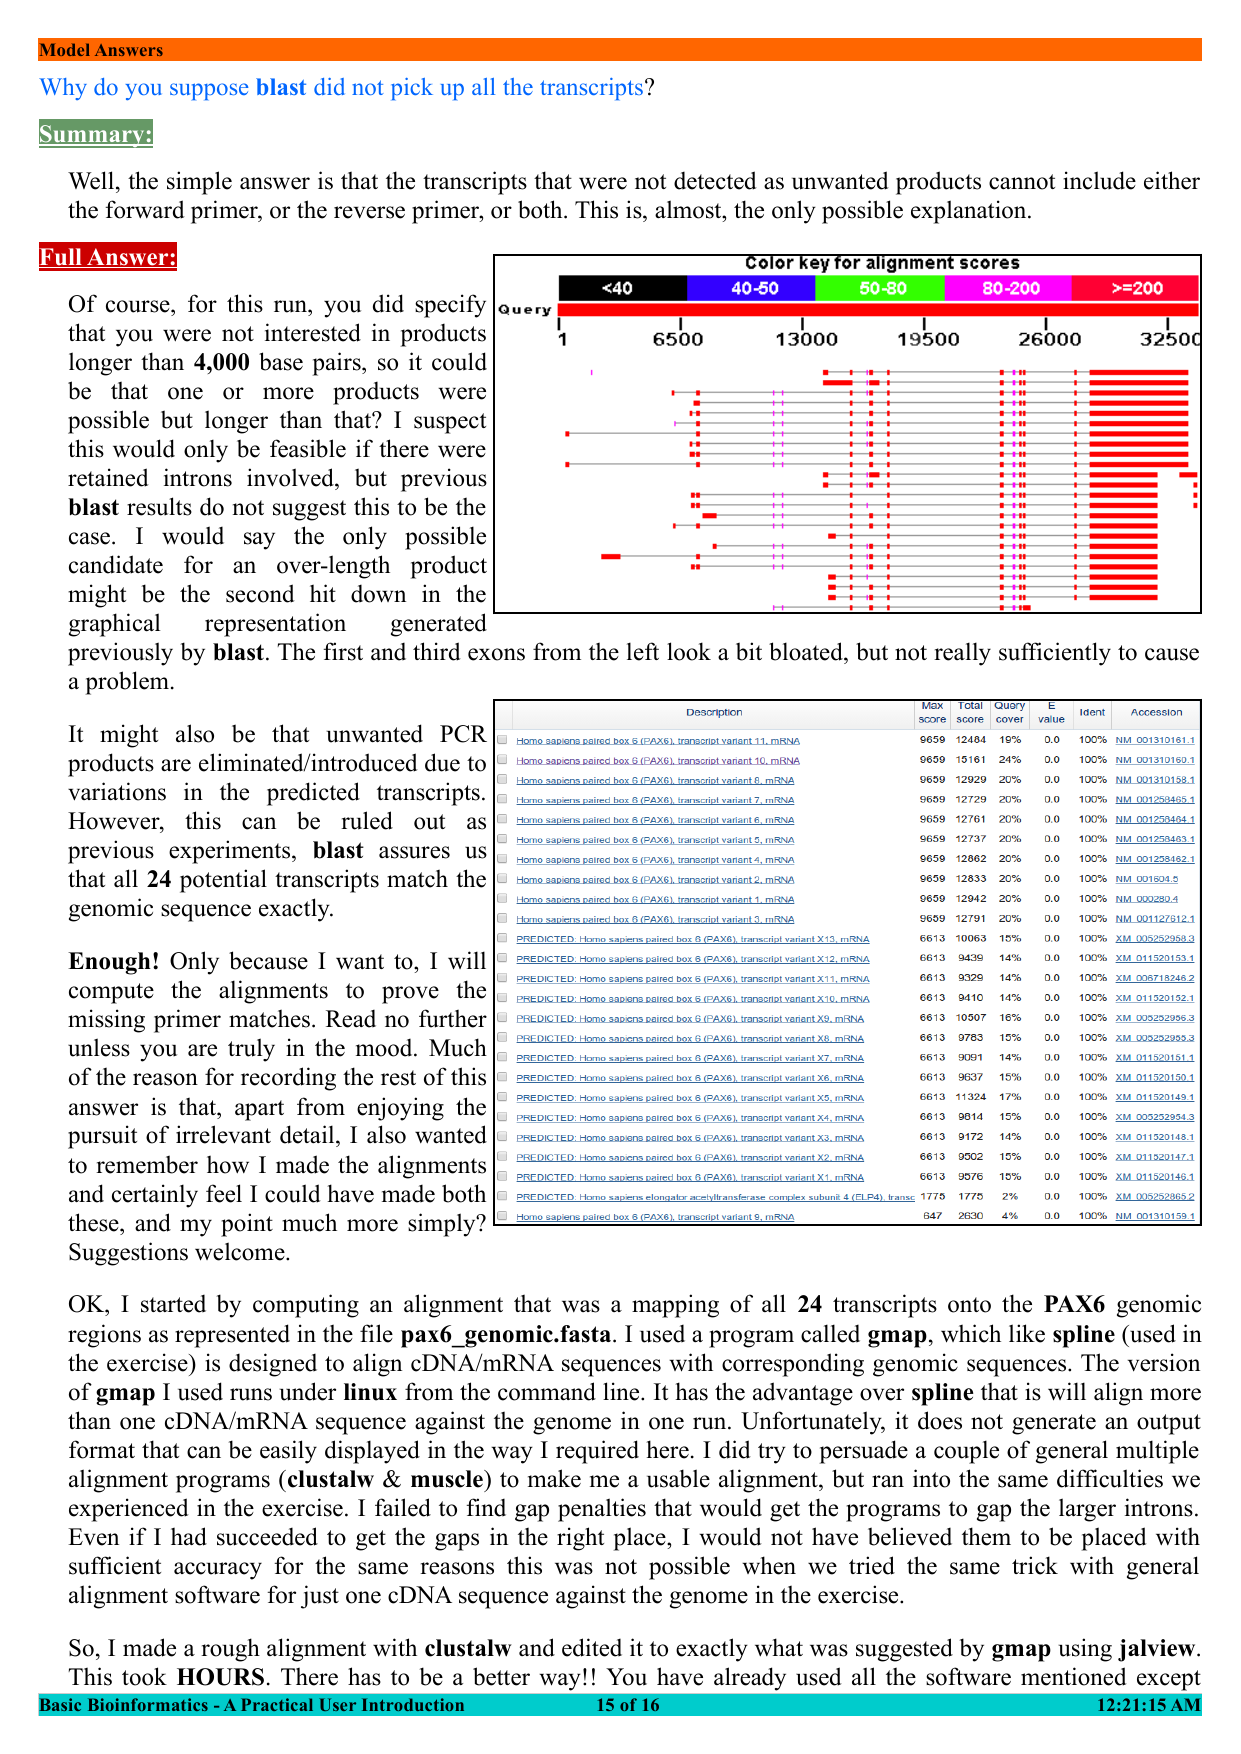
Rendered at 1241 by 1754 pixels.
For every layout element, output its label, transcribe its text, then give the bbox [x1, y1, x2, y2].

picture [495, 701, 1200, 1224]
text OK, I started by computing an alignment that was a mapping of all 24 transcripts onto the PAX6 genomic regions as represented in the file pax6_genomic.fasta. I used a program called gmap, which like spline (used in the exercise) is designed to align cDNA/mRNA sequences with corresponding genomic sequences. The version of gmap I used runs under linux from the command line. It has the advantage over spline that is will align more than one cDNA/mRNA sequence against the genome in one run. Unfortunately, it does not generate an output format that can be easily displayed in the way I required here. I did try to persuade a couple of general multiple alignment programs (clustalw & muscle) to make me a usable alignment, but ran into the same difficulties we experienced in the exercise. I failed to find gap penalties that would get the programs to gap the larger introns. Even if I had succeeded to get the gaps in the right place, I would not have believed them to be placed with sufficient accuracy for the same reasons this was not possible when we tried the same trick with general alignment software for just one cDNA sequence against the genome in the exercise. [68, 1289, 1202, 1609]
text Why do you suppose blast did not pick up all the transcripts? [38, 72, 1202, 101]
text Full Answer: [38, 242, 1202, 271]
text Enough! Only because I want to, I will compute the alignments to prove the missing primer matches. Read no further unless you are truly in the mood. Much of the reason for recording the rest of this answer is that, apart from enjoying the pursuit of irrelevant detail, I also wanted to remember how I made the alignments and certainly feel I could have made both these, and my point much more simply? Suggestions welcome. [68, 946, 1202, 1266]
text Well, the simple answer is that the transcripts that were not detected as unwanted products cannot include either the forward primer, or the reverse primer, or both. This is, almost, the only possible explanation. [68, 166, 1202, 224]
text So, I made a rough alignment with clustalw and edited it to exactly what was suggested by gmap using jalview. This took HOURS. There has to be a better way!! You have already used all the software mentioned except [68, 1633, 1202, 1691]
text It might also be that unwanted PCR products are eliminated/introduced due to variations in the predicted transcripts. However, this can be ruled out as previous experiments, blast assures us that all 24 potential transcripts match the genomic sequence exactly. [68, 719, 493, 922]
text Of course, for this run, you did specify that you were not interested in products longer than 4,000 base pairs, so it could be that one or more products were possible but longer than that? I suspect this would only be feasible if there were retained introns involved, but previous blast results do not suggest this to be the case. I would say the only possible candidate for an over-length product might be the second hit down in the graphical representation generated previously by blast. The first and third exons from the left look a bit bloated, but not really sufficiently to cause a problem. [68, 288, 1202, 695]
text Summary: [38, 119, 1202, 148]
picture [495, 256, 1200, 612]
